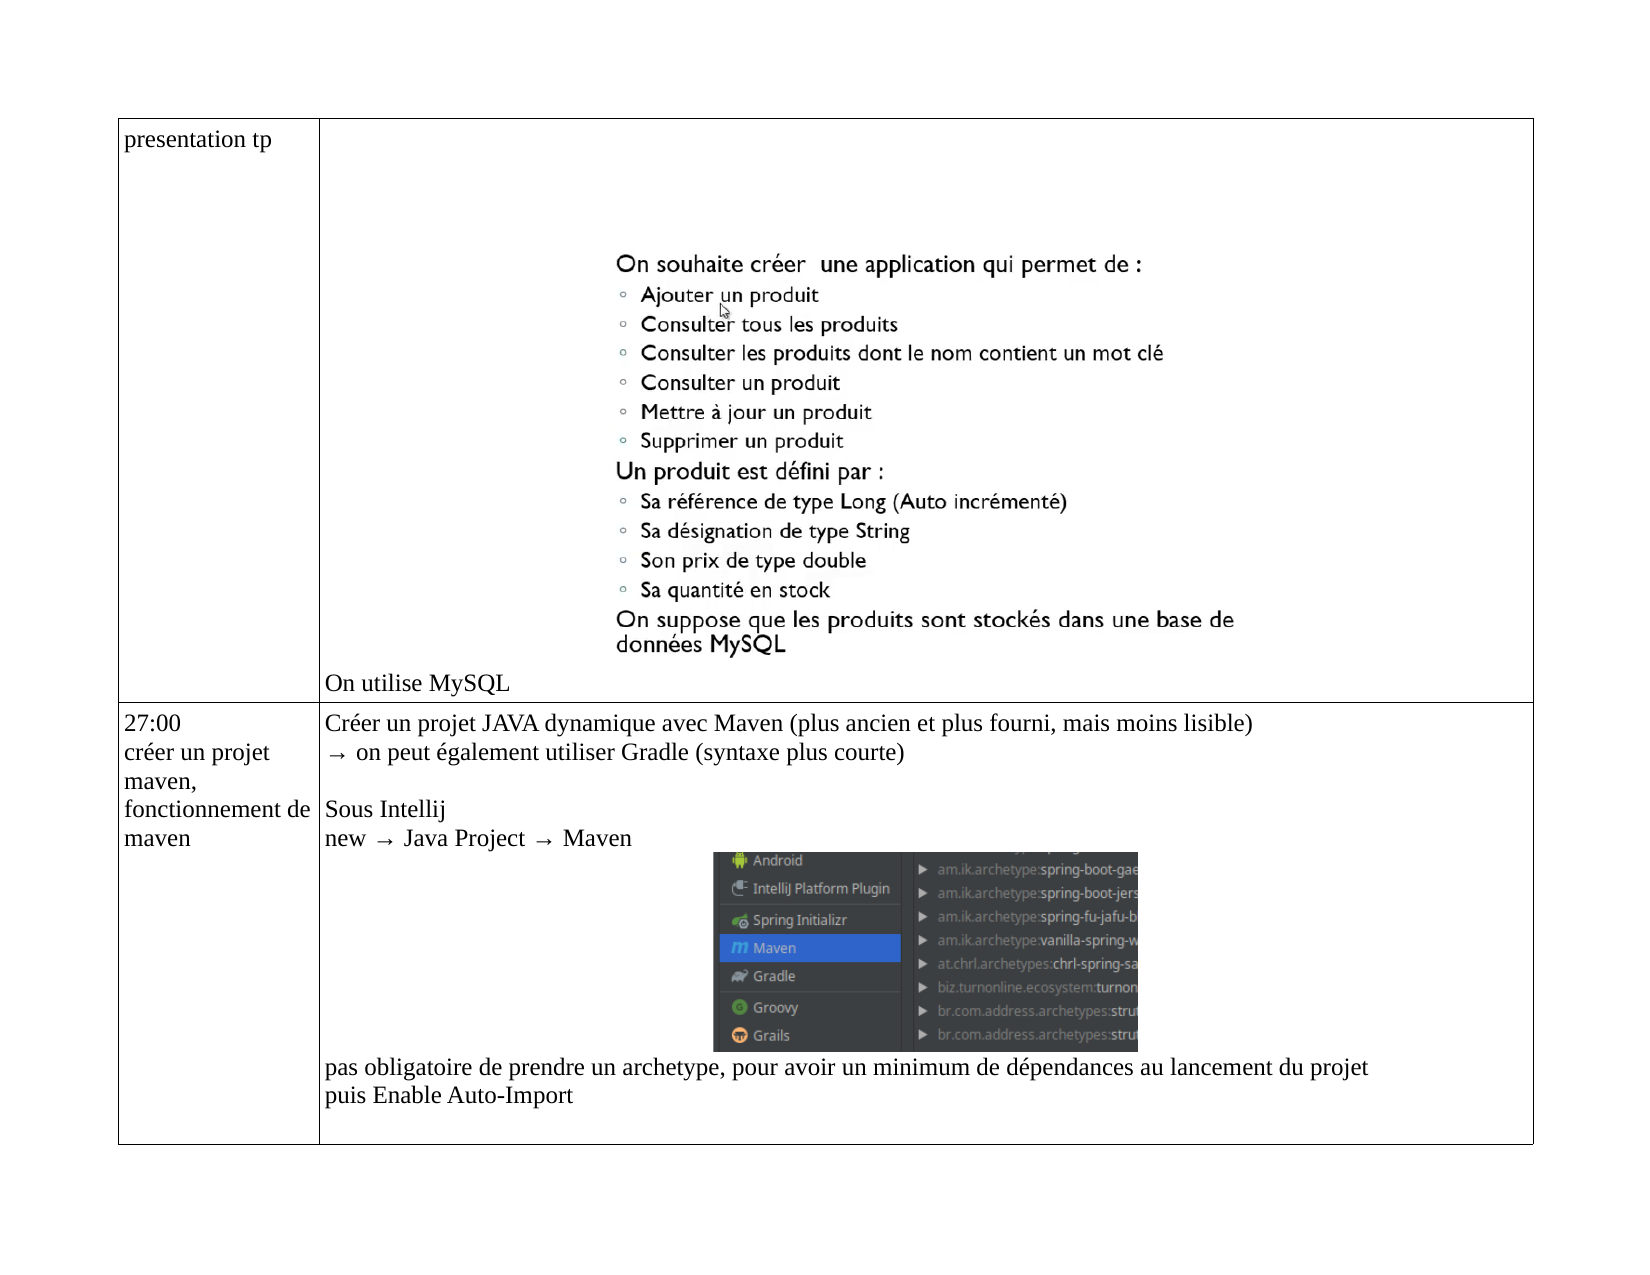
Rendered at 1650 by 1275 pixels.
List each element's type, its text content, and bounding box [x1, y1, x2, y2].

picture [606, 238, 1245, 668]
table_cell Créer un projet JAVA dynamique avec Maven (plus ancien et plus fourni, mais moins lisible) → on peut également utiliser Gradle (syntaxe plus courte) Sous Intellij new → Java Project → Maven pas obligatoire de prendre un archetype, pour avoir un minimum de dépendances au lancement du projet puis Enable Auto-Import [320, 703, 1533, 1143]
table_cell 27:00 créer un projet maven, fonctionnement de maven [119, 703, 319, 1143]
table_cell On utilise MySQL [320, 119, 1533, 702]
table_cell presentation tp [119, 119, 319, 702]
picture [713, 852, 1138, 1052]
